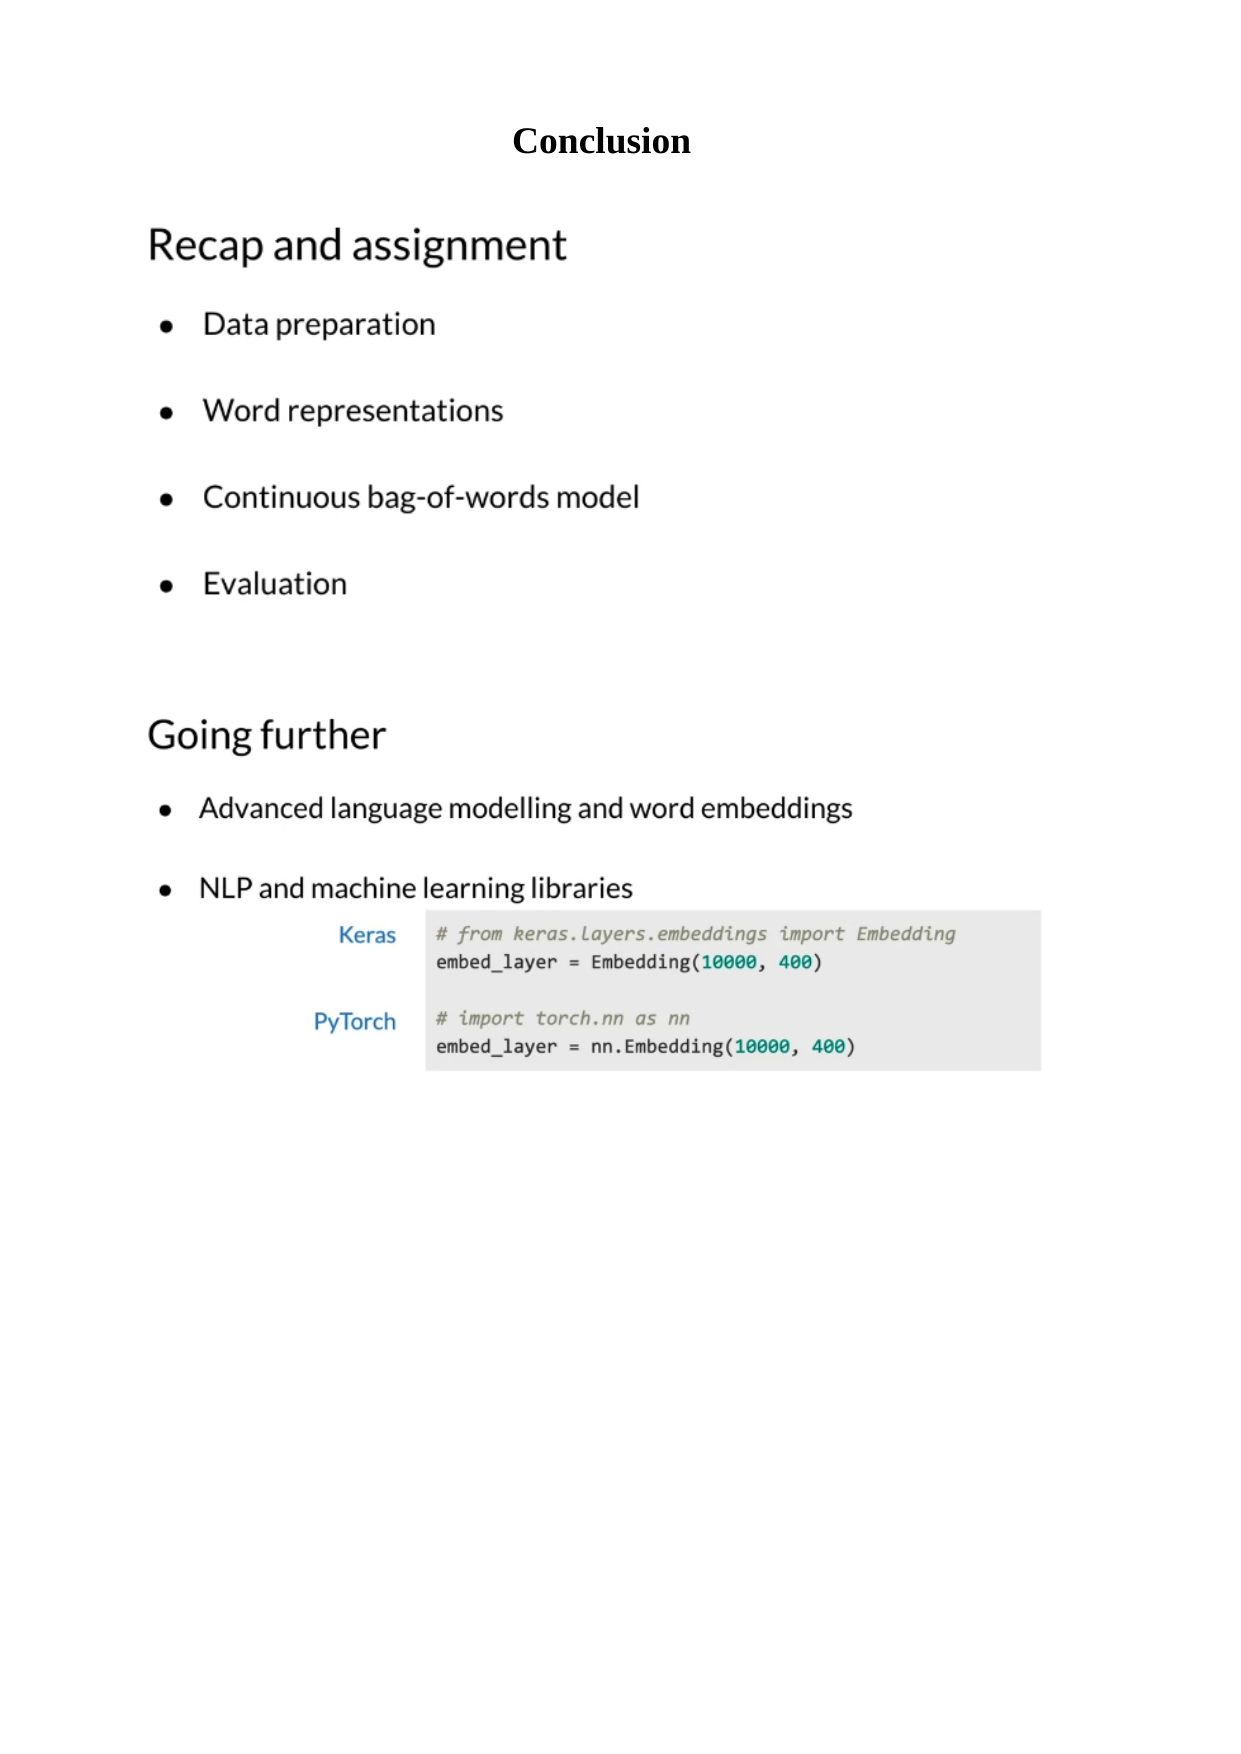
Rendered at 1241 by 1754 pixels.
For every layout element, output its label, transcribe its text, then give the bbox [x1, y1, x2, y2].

picture [118, 709, 1123, 1085]
subtitle Conclusion [118, 118, 1122, 161]
picture [118, 221, 1123, 611]
